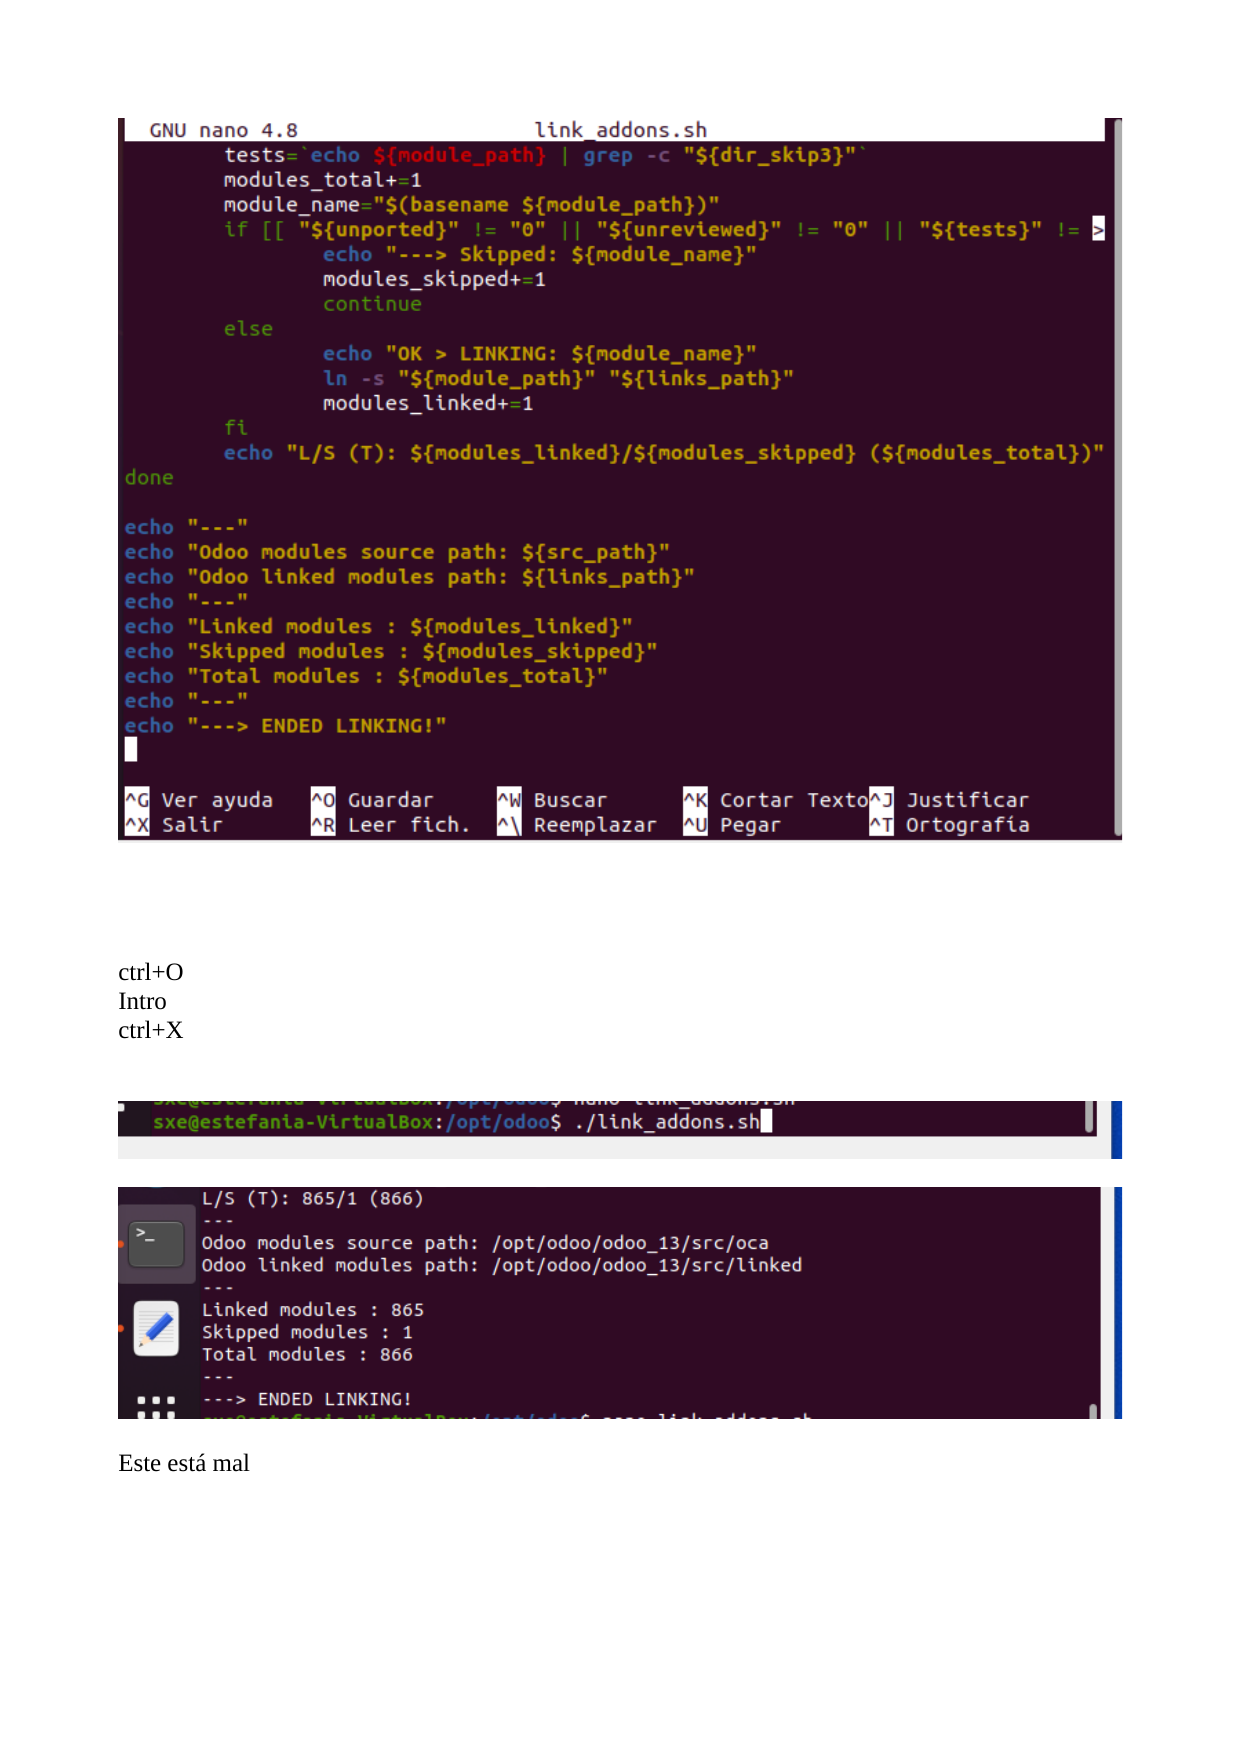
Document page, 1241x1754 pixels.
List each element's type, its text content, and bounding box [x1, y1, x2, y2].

picture [118, 1187, 1123, 1419]
text Intro [118, 986, 1122, 1015]
picture [118, 118, 1123, 843]
text ctrl+X [118, 1015, 1122, 1044]
text ctrl+O [118, 957, 1122, 986]
text Este está mal [118, 1448, 1122, 1477]
picture [118, 1101, 1123, 1159]
